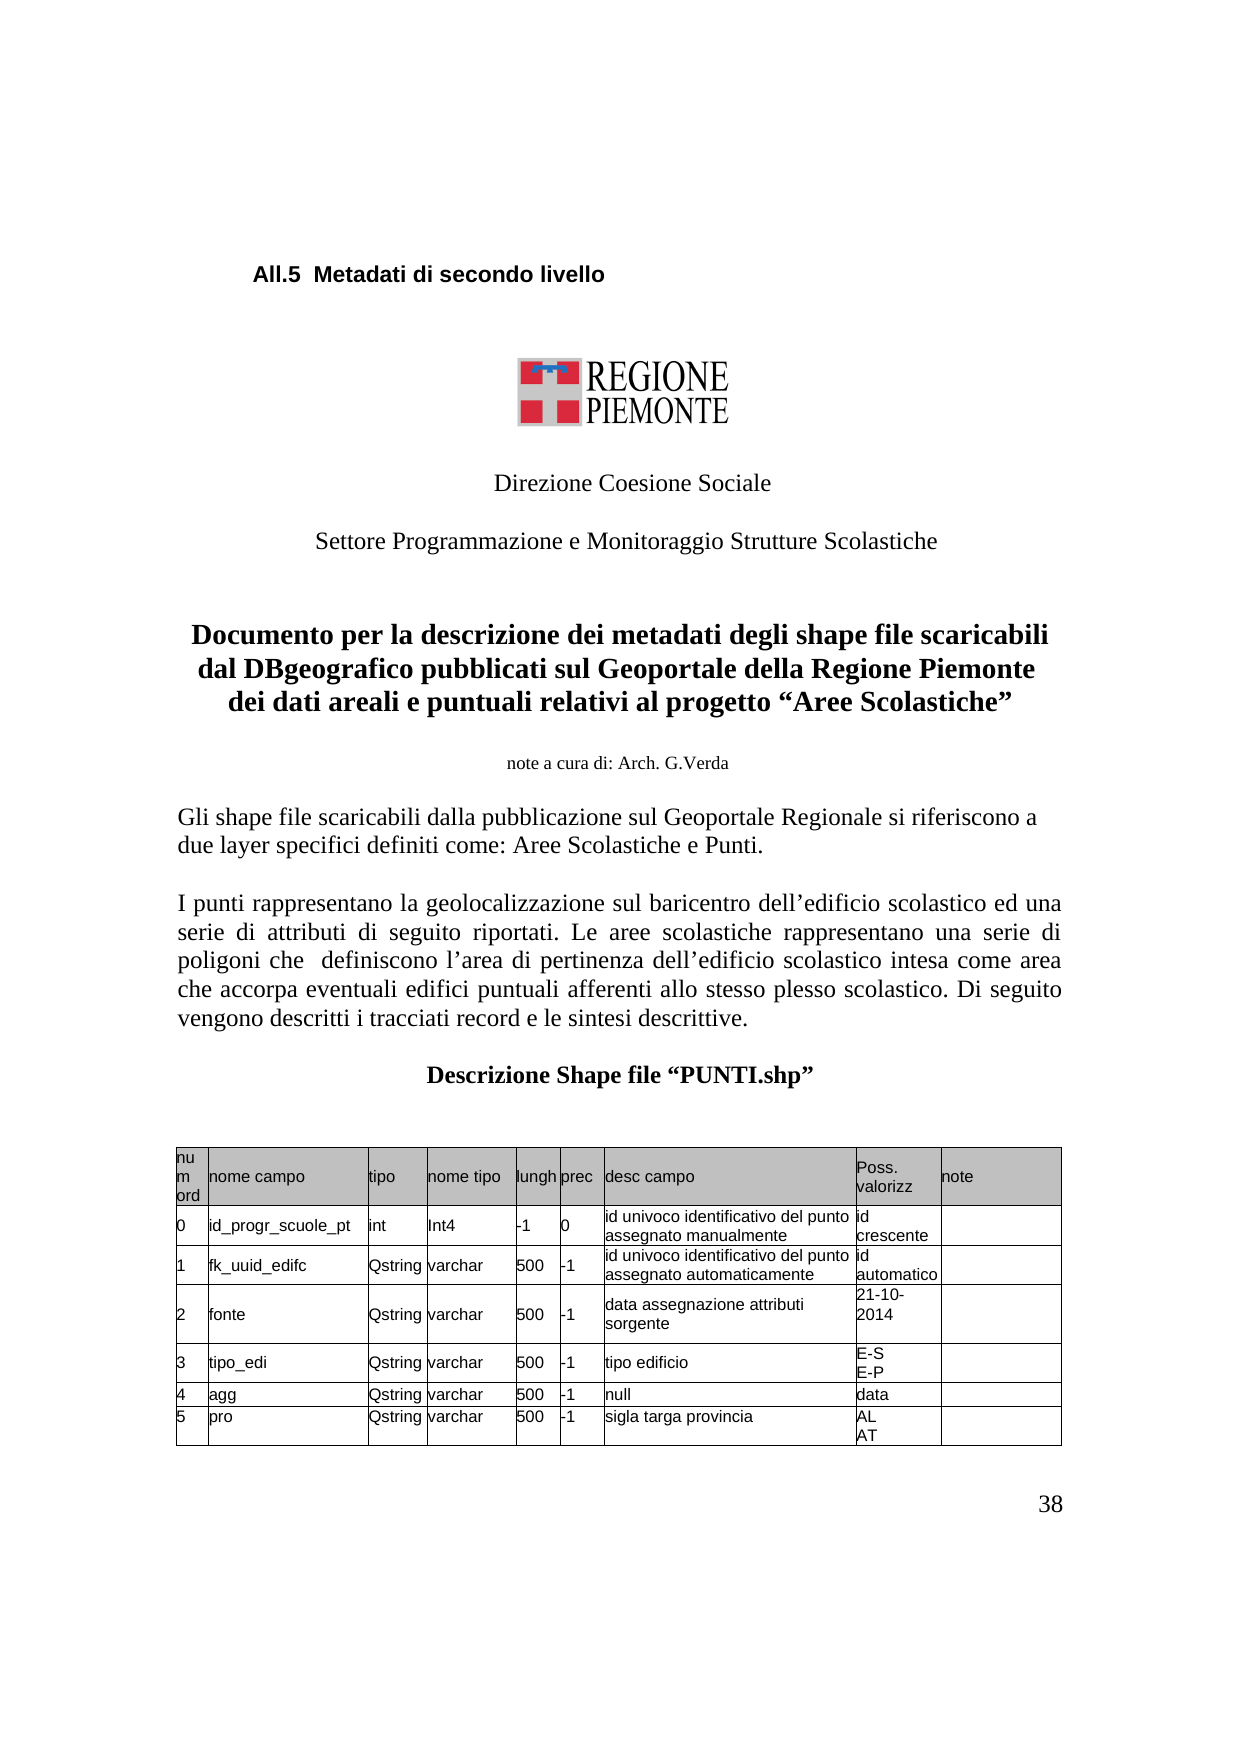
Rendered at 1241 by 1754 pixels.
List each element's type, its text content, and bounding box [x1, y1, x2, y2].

table_cell varchar [428, 1383, 516, 1406]
text Direzione Coesione Sociale [177, 468, 1063, 497]
table_cell varchar [428, 1285, 516, 1343]
table_cell sigla targa provincia [605, 1407, 856, 1445]
table_cell varchar [428, 1407, 516, 1445]
table_cell data [857, 1383, 941, 1406]
table_cell varchar [428, 1246, 516, 1284]
subtitle All.5 Metadati di secondo livello [177, 261, 1063, 288]
table_cell -1 [561, 1407, 604, 1445]
table_cell varchar [428, 1344, 516, 1382]
table_cell 500 [517, 1344, 560, 1382]
table_cell [942, 1246, 1061, 1284]
table_header nome campo [209, 1148, 368, 1205]
table_cell Qstring [369, 1407, 427, 1445]
table_cell [942, 1206, 1061, 1245]
table_cell id_progr_scuole_pt [209, 1206, 368, 1245]
table_cell 5 [177, 1407, 208, 1445]
table_cell 0 [177, 1206, 208, 1245]
table_cell 500 [517, 1383, 560, 1406]
table_cell fonte [209, 1285, 368, 1343]
table_header nome tipo [428, 1148, 516, 1205]
text Descrizione Shape file “PUNTI.shp” [177, 1061, 1063, 1089]
table_cell [942, 1344, 1061, 1382]
table_cell [942, 1285, 1061, 1343]
text Gli shape file scaricabili dalla pubblicazione sul Geoportale Regionale si riferiscono a due layer specifici definiti come: Aree Scolastiche e Punti. [177, 802, 1063, 859]
table_cell null [605, 1383, 856, 1406]
table_cell int [369, 1206, 427, 1245]
table_header desc campo [605, 1148, 856, 1205]
table_cell id univoco identificativo del punto assegnato automaticamente [605, 1246, 856, 1284]
table_cell data assegnazione attributi sorgente [605, 1285, 856, 1343]
table_cell id crescente [857, 1206, 941, 1245]
text Documento per la descrizione dei metadati degli shape file scaricabili dal DBgeografico pubblicati sul Geoportale della Regione Piemonte [177, 617, 1063, 684]
picture [511, 354, 735, 430]
table_cell Qstring [369, 1383, 427, 1406]
table_header lungh [517, 1148, 560, 1205]
table_cell fk_uuid_edifc [209, 1246, 368, 1284]
text I punti rappresentano la geolocalizzazione sul baricentro dell’edificio scolastico ed una serie di attributi di seguito riportati. Le aree scolastiche rappresentano una serie di poligoni che definiscono l’area di pertinenza dell’edificio scolastico intesa come area che accorpa eventuali edifici puntuali afferenti allo stesso plesso scolastico. Di seguito vengono descritti i tracciati record e le sintesi descrittive. [177, 888, 1063, 1032]
table_cell Qstring [369, 1344, 427, 1382]
table_cell Int4 [428, 1206, 516, 1245]
table_cell 500 [517, 1285, 560, 1343]
text dei dati areali e puntuali relativi al progetto “Aree Scolastiche” [177, 684, 1063, 718]
text Settore Programmazione e Monitoraggio Strutture Scolastiche [177, 526, 1063, 555]
table_cell -1 [561, 1344, 604, 1382]
table_header note [942, 1148, 1061, 1205]
table_cell [942, 1383, 1061, 1406]
table_header num ord [177, 1148, 208, 1205]
table_cell -1 [561, 1246, 604, 1284]
table_cell 1 [177, 1246, 208, 1284]
table_cell Qstring [369, 1246, 427, 1284]
table_cell 4 [177, 1383, 208, 1406]
table_cell 3 [177, 1344, 208, 1382]
table_cell AL AT [857, 1407, 941, 1445]
table_cell [942, 1407, 1061, 1445]
table_cell id automatico [857, 1246, 941, 1284]
table_cell agg [209, 1383, 368, 1406]
table_cell 2 [177, 1285, 208, 1343]
table_cell 500 [517, 1246, 560, 1284]
table_cell -1 [561, 1383, 604, 1406]
table_cell -1 [517, 1206, 560, 1245]
table_cell tipo edificio [605, 1344, 856, 1382]
table_cell tipo_edi [209, 1344, 368, 1382]
table_cell pro [209, 1407, 368, 1445]
table_cell 500 [517, 1407, 560, 1445]
text note a cura di: Arch. G.Verda [177, 752, 1063, 773]
table_cell Qstring [369, 1285, 427, 1343]
table_cell id univoco identificativo del punto assegnato manualmente [605, 1206, 856, 1245]
table_header tipo [369, 1148, 427, 1205]
table_cell -1 [561, 1285, 604, 1343]
table_cell E-S E-P [857, 1344, 941, 1382]
table_cell 0 [561, 1206, 604, 1245]
table_header prec [561, 1148, 604, 1205]
table_header Poss. valorizz [857, 1148, 941, 1205]
table_cell 21-10-2014 [857, 1285, 941, 1343]
